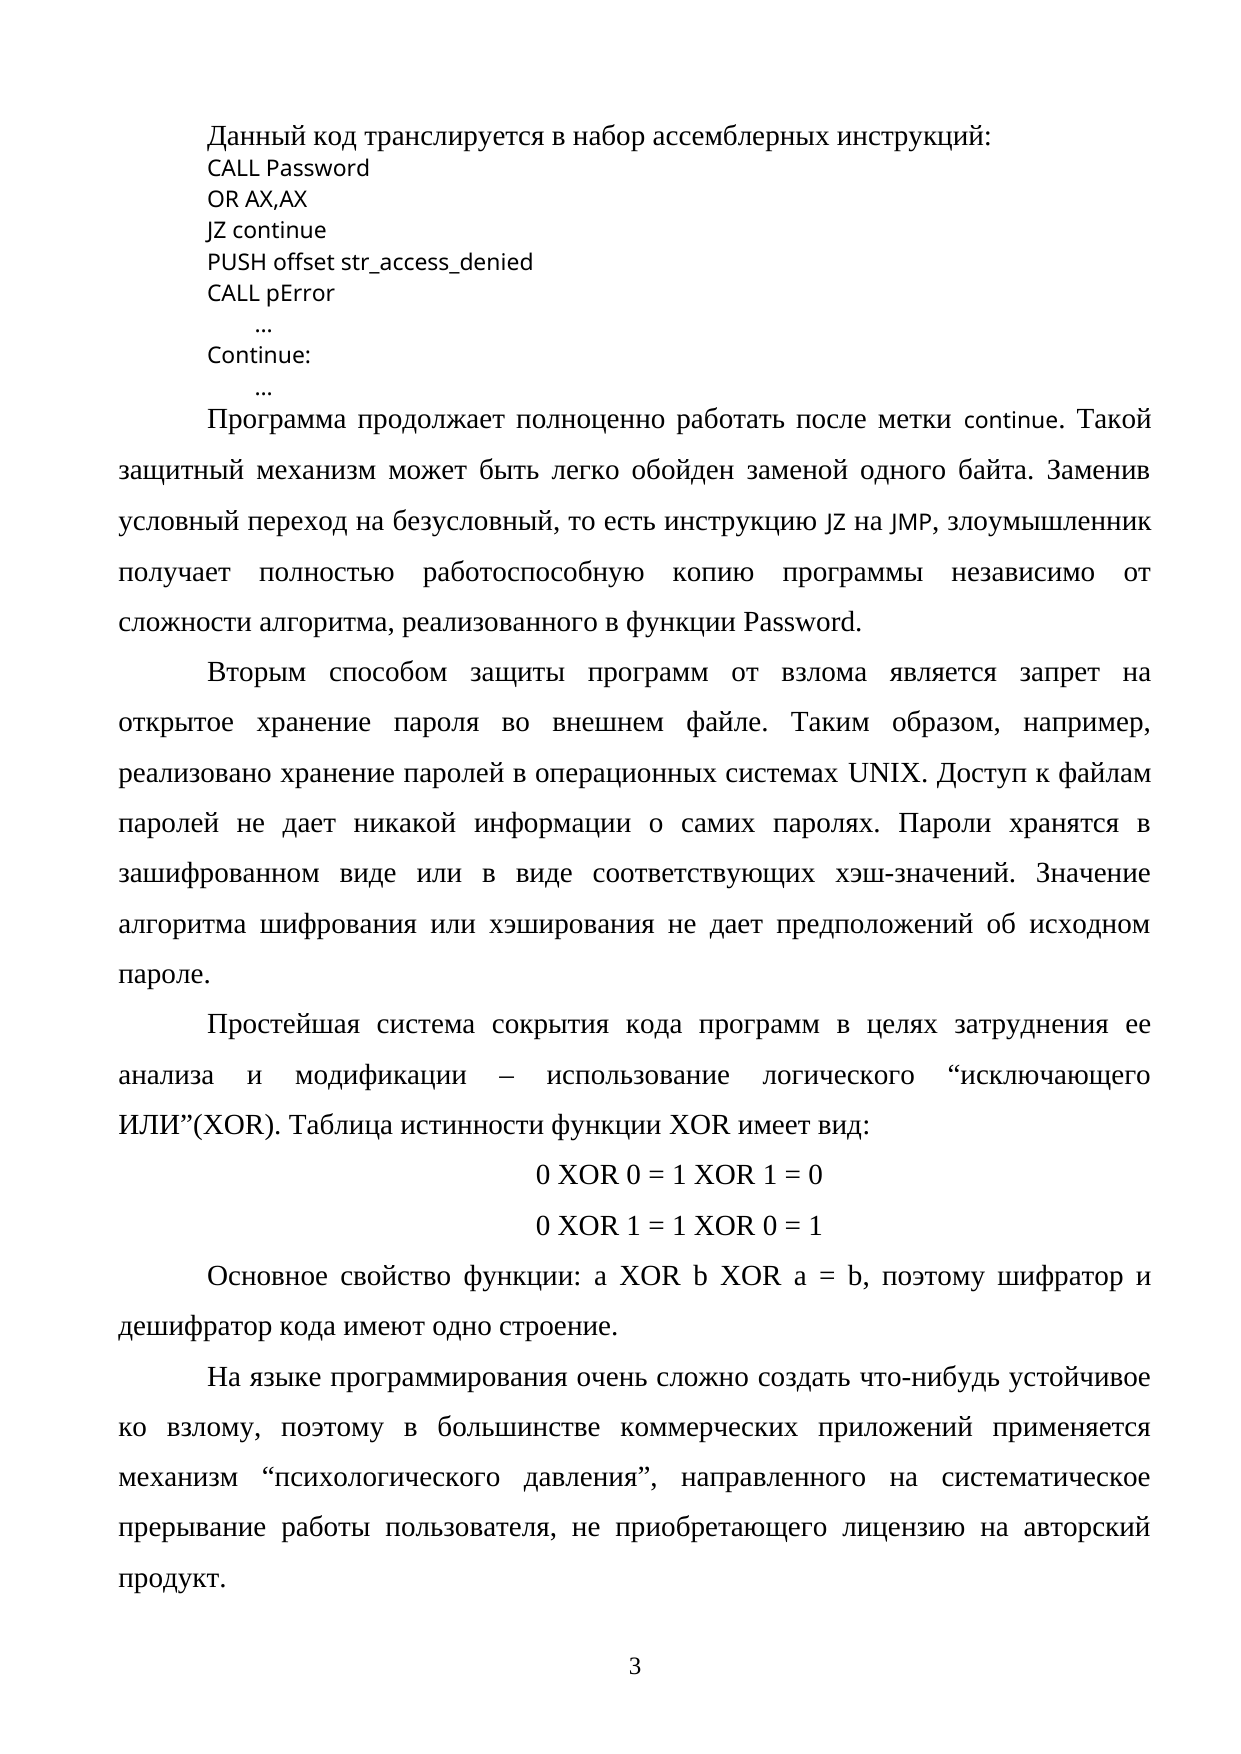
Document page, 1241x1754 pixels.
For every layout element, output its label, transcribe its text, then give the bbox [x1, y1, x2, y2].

text OR AX,AX [118, 183, 1152, 214]
text Простейшая система сокрытия кода программ в целях затруднения ее анализа и модификации – использование логического “исключающего ИЛИ”(XOR). Таблица истинности функции XOR имеет вид: [118, 1006, 1152, 1141]
text JZ continue [118, 214, 1152, 245]
text Данный код транслируется в набор ассемблерных инструкций: [118, 118, 1152, 152]
text Вторым способом защиты программ от взлома является запрет на открытое хранение пароля во внешнем файле. Таким образом, например, реализовано хранение паролей в операционных системах UNIX. Доступ к файлам паролей не дает никакой информации о самих паролях. Пароли хранятся в зашифрованном виде или в виде соответствующих хэш-значений. Значение алгоритма шифрования или хэширования не дает предположений об исходном пароле. [118, 654, 1152, 990]
text Программа продолжает полноценно работать после метки continue. Такой защитный механизм может быть легко обойден заменой одного байта. Заменив условный переход на безусловный, то есть инструкцию JZ на JMP, злоумышленник получает полностью работоспособную копию программы независимо от сложности алгоритма, реализованного в функции Password. [118, 402, 1152, 637]
text … [118, 370, 1152, 402]
text … [118, 308, 1152, 339]
text 0 XOR 1 = 1 XOR 0 = 1 [118, 1208, 1152, 1241]
text CALL Password [118, 152, 1152, 183]
text PUSH offset str_access_denied [118, 245, 1152, 277]
text 0 XOR 0 = 1 XOR 1 = 0 [118, 1157, 1152, 1191]
text На языке программирования очень сложно создать что-нибудь устойчивое ко взлому, поэтому в большинстве коммерческих приложений применяется механизм “психологического давления”, направленного на систематическое прерывание работы пользователя, не приобретающего лицензию на авторский продукт. [118, 1359, 1152, 1593]
text Основное свойство функции: a XOR b XOR a = b, поэтому шифратор и дешифратор кода имеют одно строение. [118, 1258, 1152, 1342]
text Continue: [118, 339, 1152, 370]
text CALL pError [118, 277, 1152, 308]
